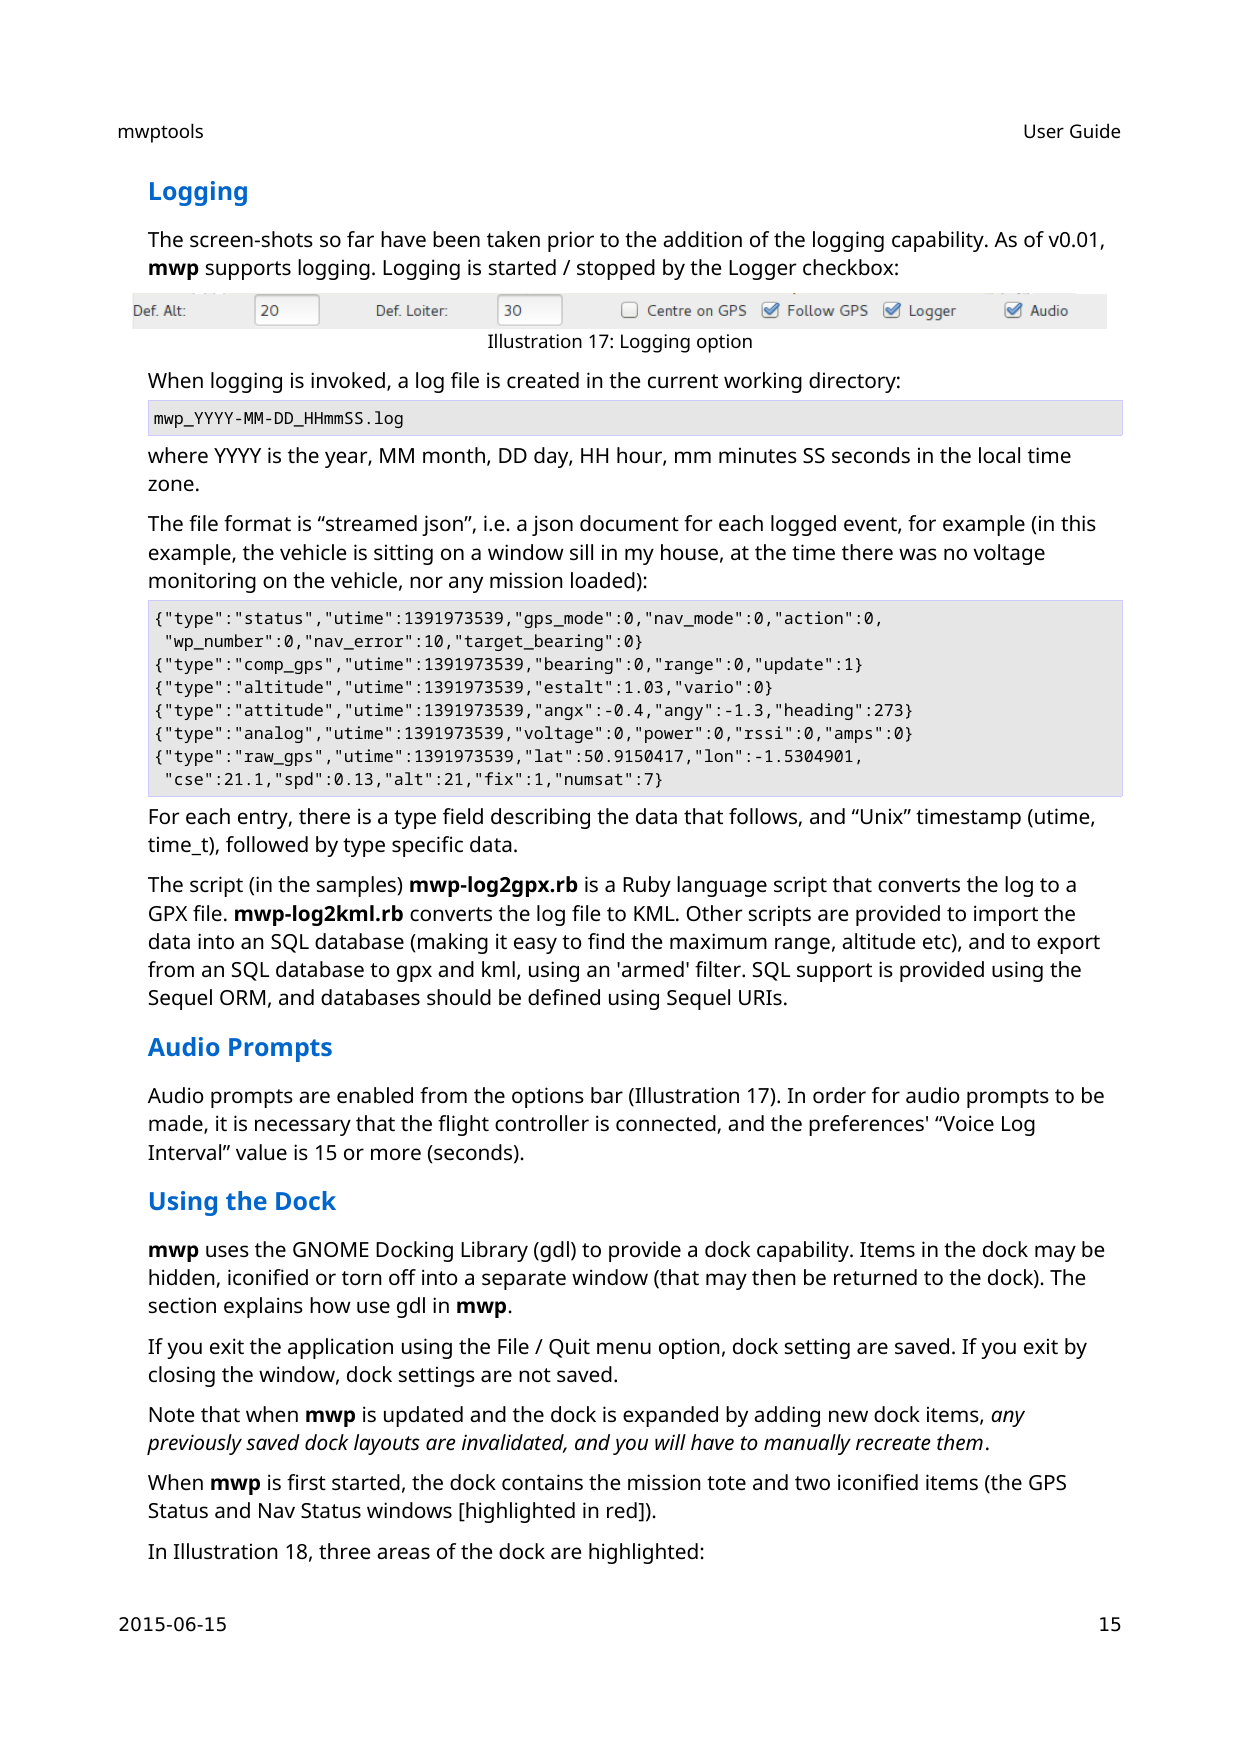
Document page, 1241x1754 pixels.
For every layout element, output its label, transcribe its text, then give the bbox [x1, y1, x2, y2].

text When logging is invoked, a log file is created in the current working directory: [148, 293, 1122, 394]
text In Illustration 18, three areas of the dock are highlighted: [148, 1537, 1122, 1565]
text mwp uses the GNOME Docking Library (gdl) to provide a dock capability. Items in the dock may be hidden, iconified or torn off into a separate window (that may then be returned to the dock). The section explains how use gdl in mwp. [148, 1235, 1122, 1320]
text For each entry, there is a type field describing the data that follows, and “Unix” timestamp (utime, time_t), followed by type specific data. [148, 802, 1122, 859]
text If you exit the application using the File / Quit menu option, dock setting are saved. If you exit by closing the window, dock settings are not saved. [148, 1332, 1122, 1388]
picture [132, 293, 1108, 329]
text {"type":"raw_gps","utime":1391973539,"lat":50.9150417,"lon":-1.5304901, [149, 738, 1122, 761]
text When mwp is first started, the dock contains the mission tote and two iconified items (the GPS Status and Nav Status windows [highlighted in red]). [148, 1468, 1122, 1525]
text Illustration 17: Logging option [133, 329, 1107, 354]
text The script (in the samples) mwp-log2gpx.rb is a Ruby language script that converts the log to a GPX file. mwp-log2kml.rb converts the log file to KML. Other scripts are provided to import the data into an SQL database (making it easy to find the maximum range, altitude etc), and to export from an SQL database to gpx and kml, using an 'armed' filter. SQL support is provided using the Sequel ORM, and databases should be defined using Sequel URIs. [148, 871, 1122, 1012]
subtitle Audio Prompts [148, 1029, 1122, 1063]
subtitle Using the Dock [148, 1183, 1122, 1217]
text mwp_YYYY-MM-DD_HHmmSS.log [149, 401, 1122, 435]
text "wp_number":0,"nav_error":10,"target_bearing":0} [149, 623, 1122, 646]
text The screen-shots so far have been taken prior to the addition of the logging capability. As of v0.01, mwp supports logging. Logging is started / stopped by the Logger checkbox: [148, 225, 1122, 281]
text {"type":"analog","utime":1391973539,"voltage":0,"power":0,"rssi":0,"amps":0} [149, 715, 1122, 738]
text {"type":"altitude","utime":1391973539,"estalt":1.03,"vario":0} [149, 669, 1122, 692]
subtitle Logging [148, 173, 1122, 207]
text {"type":"status","utime":1391973539,"gps_mode":0,"nav_mode":0,"action":0, [149, 601, 1122, 623]
text Audio prompts are enabled from the options bar (Illustration 17). In order for audio prompts to be made, it is necessary that the flight controller is connected, and the preferences' “Voice Log Interval” value is 15 or more (seconds). [148, 1081, 1122, 1166]
text Note that when mwp is updated and the dock is expanded by adding new dock items, any previously saved dock layouts are invalidated, and you will have to manually recreate them. [148, 1400, 1122, 1457]
text {"type":"comp_gps","utime":1391973539,"bearing":0,"range":0,"update":1} [149, 646, 1122, 669]
text The file format is “streamed json”, i.e. a json document for each logged event, for example (in this example, the vehicle is sitting on a window sill in my house, at the time there was no voltage monitoring on the vehicle, nor any mission loaded): [148, 509, 1122, 594]
text {"type":"attitude","utime":1391973539,"angx":-0.4,"angy":-1.3,"heading":273} [149, 692, 1122, 715]
text where YYYY is the year, MM month, DD day, HH hour, mm minutes SS seconds in the local time zone. [148, 441, 1122, 498]
text "cse":21.1,"spd":0.13,"alt":21,"fix":1,"numsat":7} [149, 761, 1122, 796]
